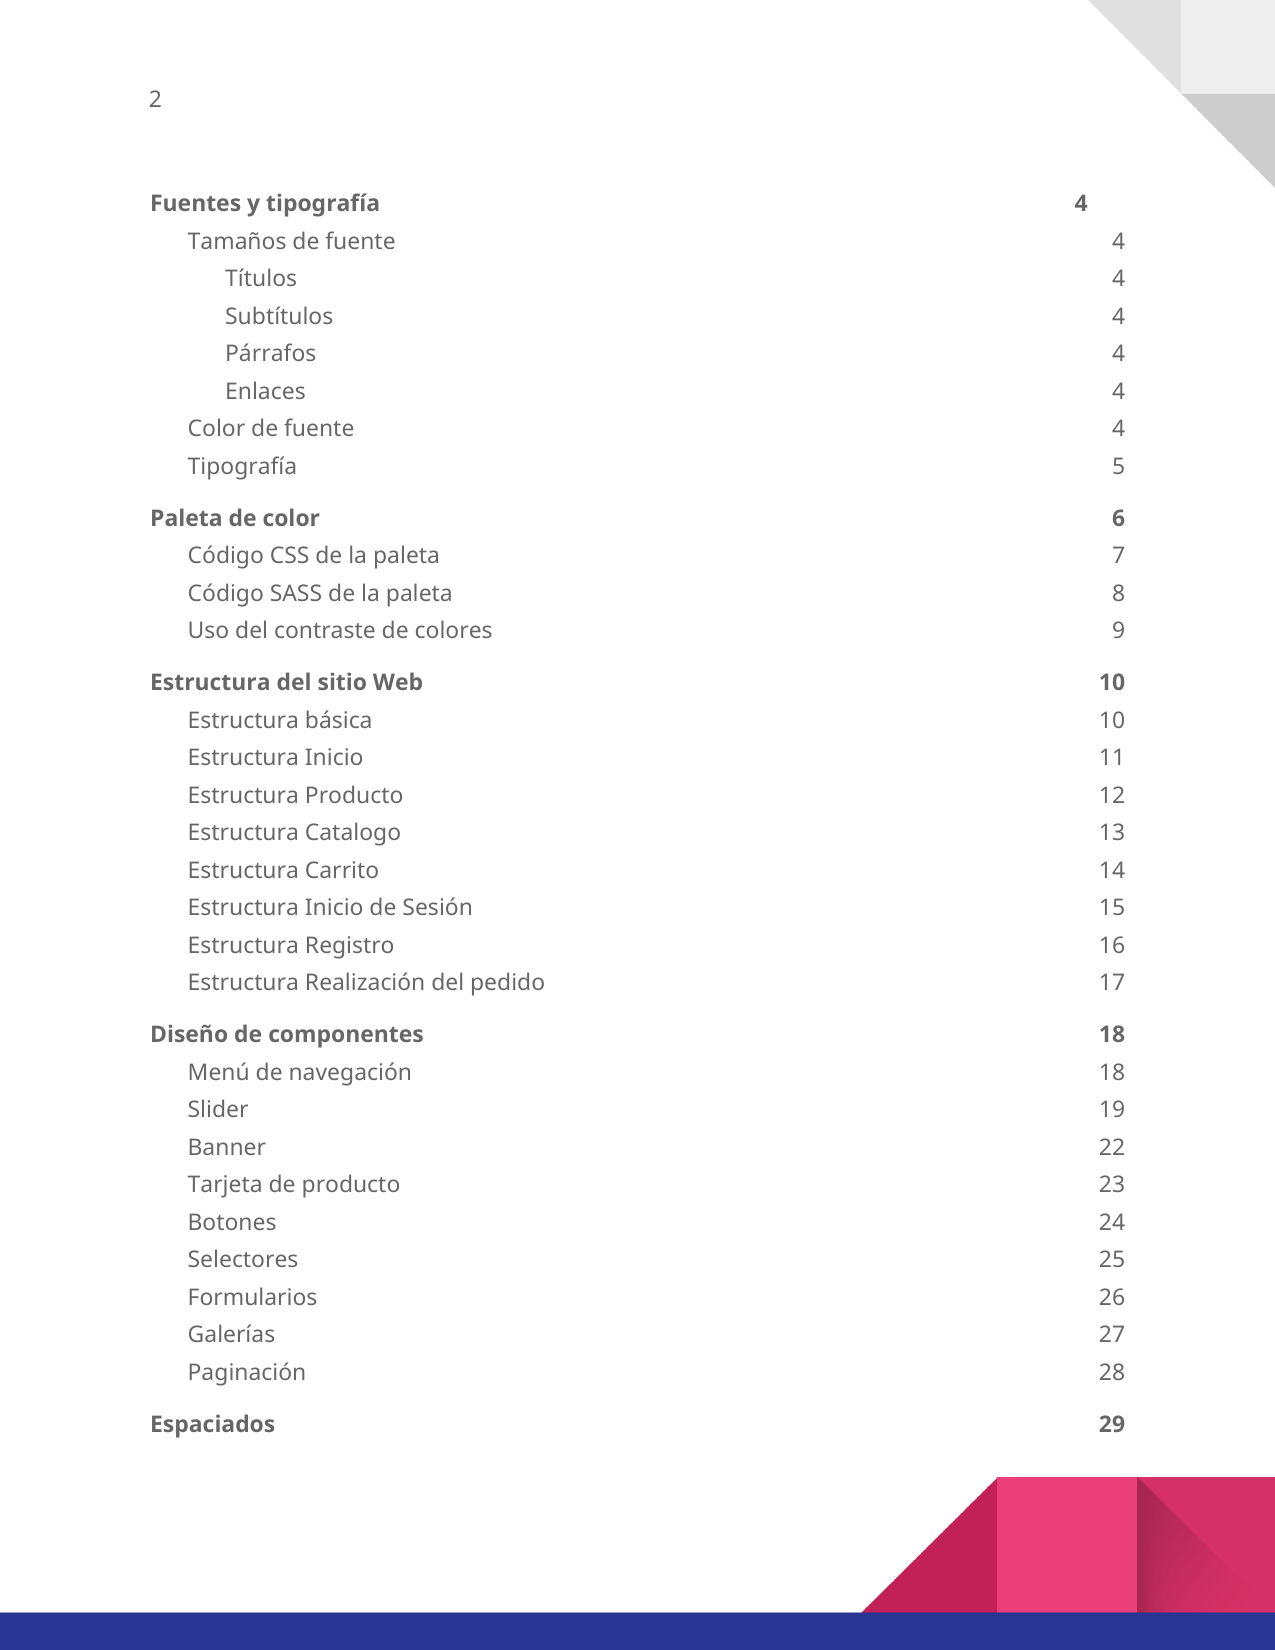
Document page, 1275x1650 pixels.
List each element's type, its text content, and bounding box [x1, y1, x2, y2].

text Estructura Registro 16 [187, 929, 1125, 960]
text Menú de navegación 18 [187, 1056, 1125, 1087]
text Estructura Producto 12 [187, 779, 1125, 810]
text Banner 22 [187, 1131, 1125, 1162]
picture [0, 1475, 1275, 1650]
text Paleta de color 6 [150, 502, 1125, 533]
text Estructura básica 10 [187, 704, 1125, 735]
text Estructura Catalogo 13 [187, 816, 1125, 848]
text Color de fuente 4 [187, 412, 1125, 443]
text Tarjeta de producto 23 [187, 1168, 1125, 1200]
text Espaciados 29 [150, 1408, 1125, 1439]
text Fuentes y tipografía 4 [150, 187, 1125, 218]
text Slider 19 [187, 1093, 1125, 1125]
text Diseño de componentes 18 [150, 1018, 1125, 1050]
text Estructura Inicio 11 [187, 741, 1125, 773]
text Código CSS de la paleta 7 [187, 539, 1125, 571]
text Tamaños de fuente 4 [187, 225, 1125, 256]
text Enlaces 4 [225, 375, 1125, 406]
text Subtítulos 4 [225, 300, 1125, 331]
text Estructura Realización del pedido 17 [187, 966, 1125, 998]
text Estructura Carrito 14 [187, 854, 1125, 885]
text Código SASS de la paleta 8 [187, 577, 1125, 608]
text Botones 24 [187, 1206, 1125, 1237]
text Estructura del sitio Web 10 [150, 666, 1125, 698]
text Títulos 4 [225, 262, 1125, 293]
text Formularios 26 [187, 1281, 1125, 1312]
picture [1087, 0, 1275, 188]
text Galerías 27 [187, 1318, 1125, 1350]
text Uso del contraste de colores 9 [187, 614, 1125, 646]
text Paginación 28 [187, 1356, 1125, 1387]
text Selectores 25 [187, 1243, 1125, 1275]
text Párrafos 4 [225, 337, 1125, 368]
text Estructura Inicio de Sesión 15 [187, 891, 1125, 923]
text Tipografía 5 [187, 450, 1125, 481]
